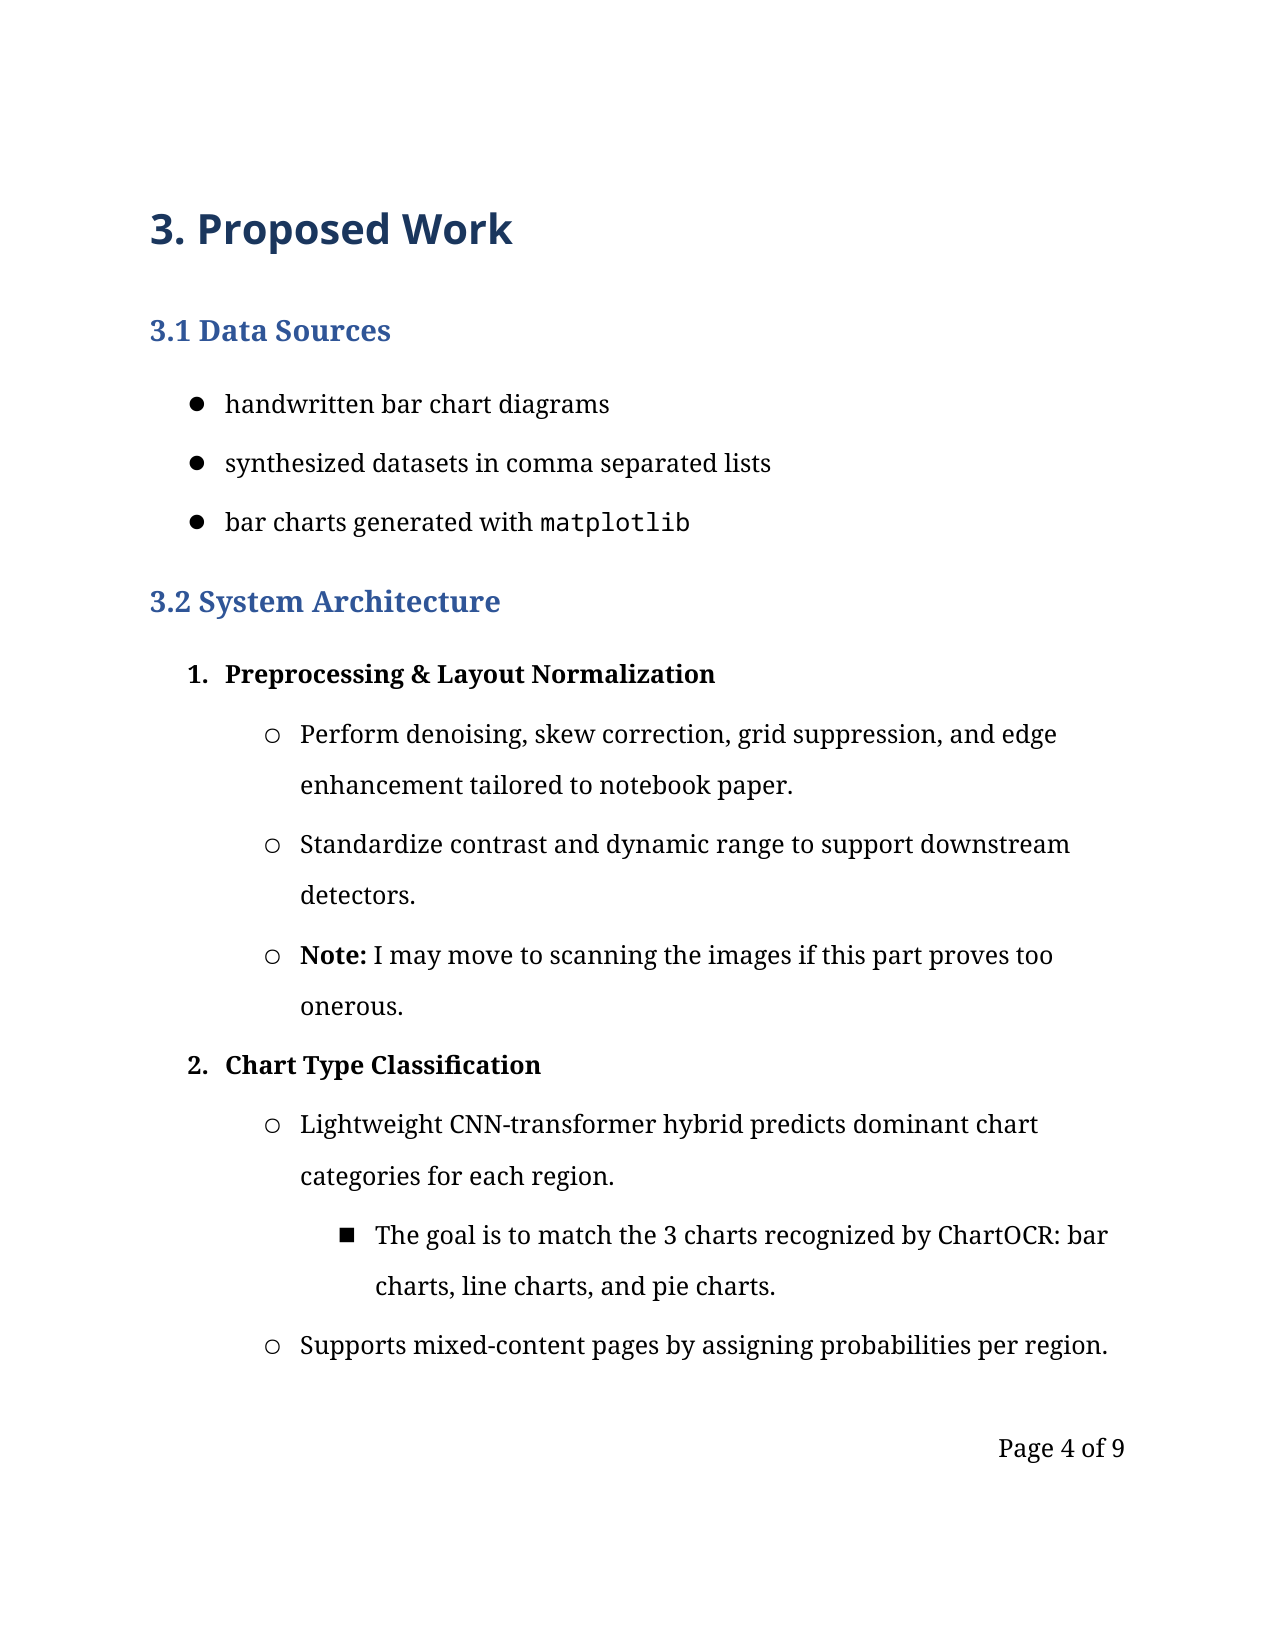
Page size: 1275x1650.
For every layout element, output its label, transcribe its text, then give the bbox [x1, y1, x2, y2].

list Perform denoising, skew correction, grid suppression, and edge enhancement tailored to notebook paper. [262, 717, 1125, 802]
subtitle 3.1 Data Sources [150, 310, 1125, 350]
list bar charts generated with matplotlib [187, 505, 1125, 539]
list Standardize contrast and dynamic range to support downstream detectors. [262, 827, 1125, 912]
subtitle 3. Proposed Work [150, 200, 1125, 257]
list synthesized datasets in comma separated lists [187, 446, 1125, 480]
list Note: I may move to scanning the images if this part proves too onerous. [262, 937, 1125, 1022]
subtitle 3.2 System Architecture [150, 581, 1125, 621]
list Lightweight CNN-transformer hybrid predicts dominant chart categories for each region. [262, 1107, 1125, 1192]
list Supports mixed-content pages by assigning probabilities per region. [262, 1328, 1125, 1362]
list handwritten bar chart diagrams [187, 386, 1125, 420]
list Chart Type Classification [187, 1048, 1125, 1082]
list The goal is to match the 3 charts recognized by ChartOCR: bar charts, line charts, and pie charts. [337, 1218, 1125, 1303]
list Preprocessing & Layout Normalization [187, 657, 1125, 691]
